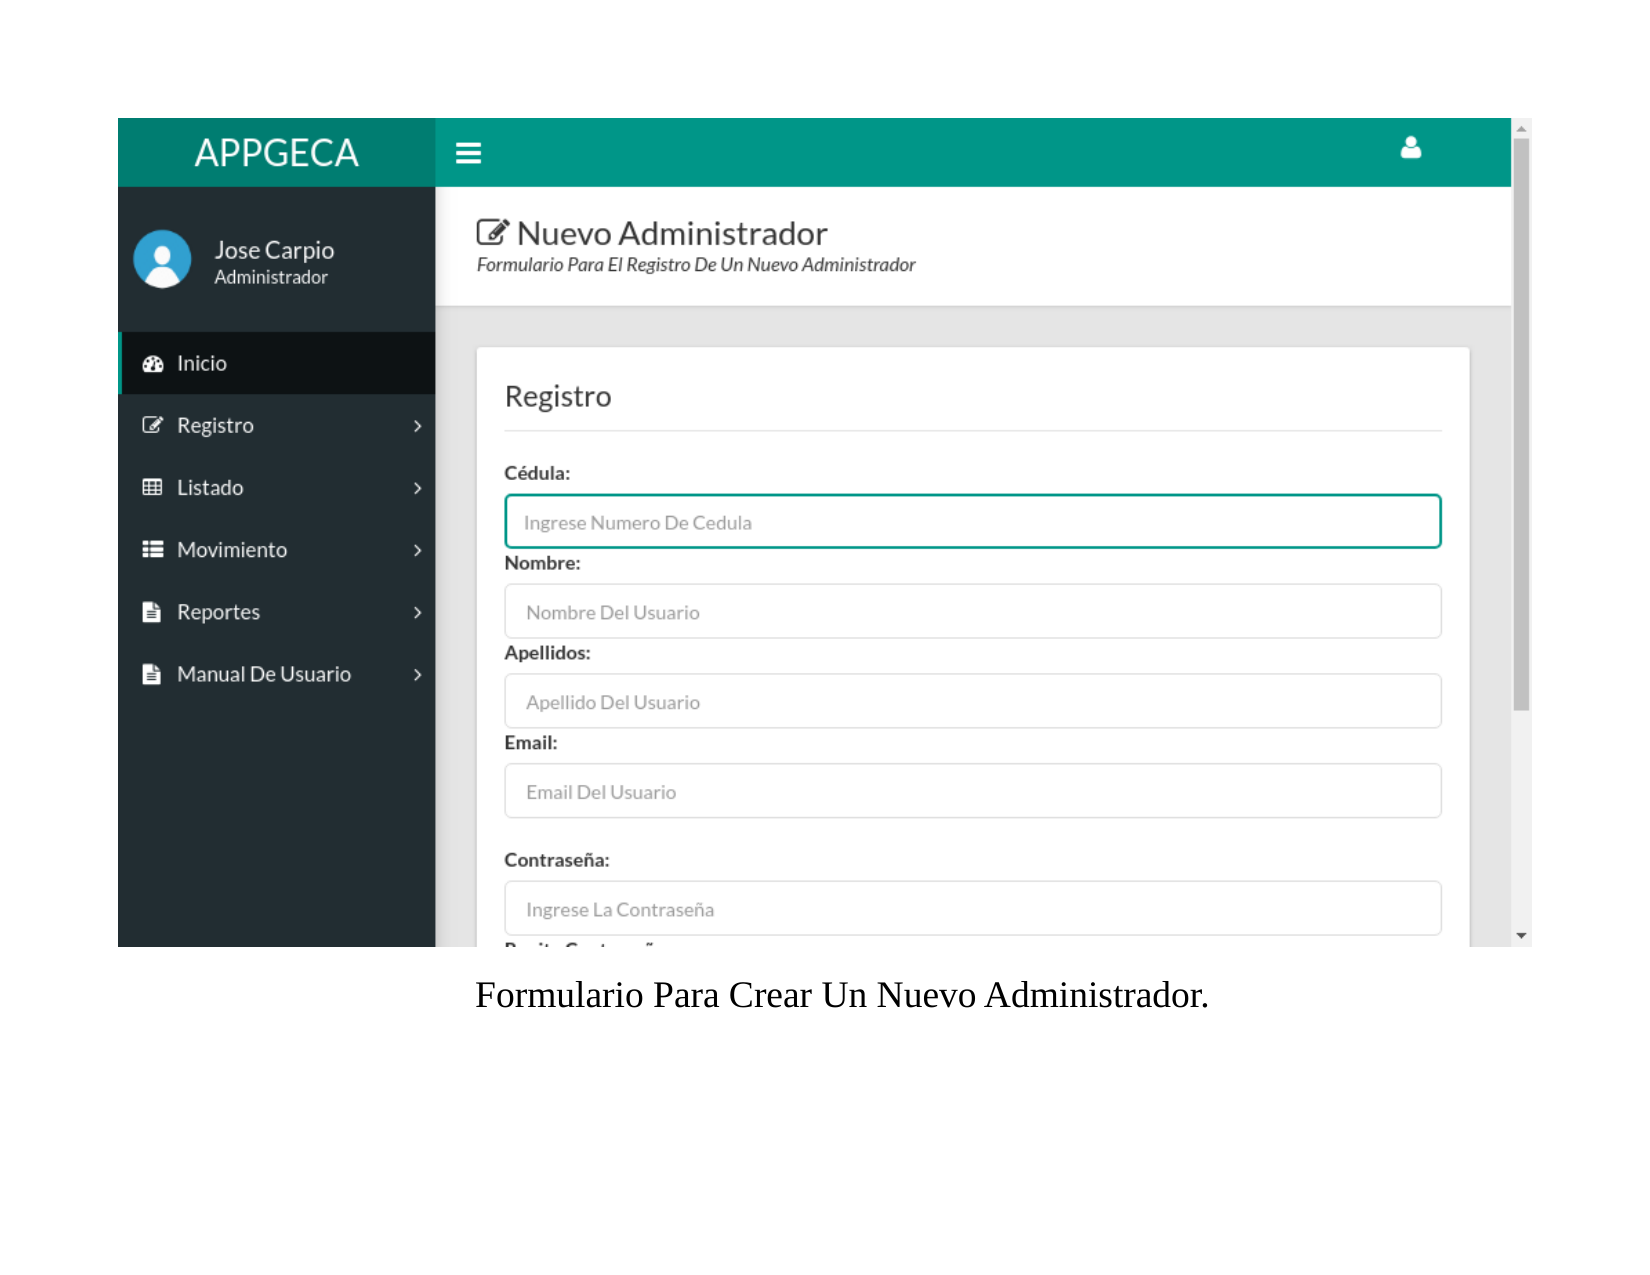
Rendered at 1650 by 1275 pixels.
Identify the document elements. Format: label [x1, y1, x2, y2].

picture [118, 118, 1532, 947]
